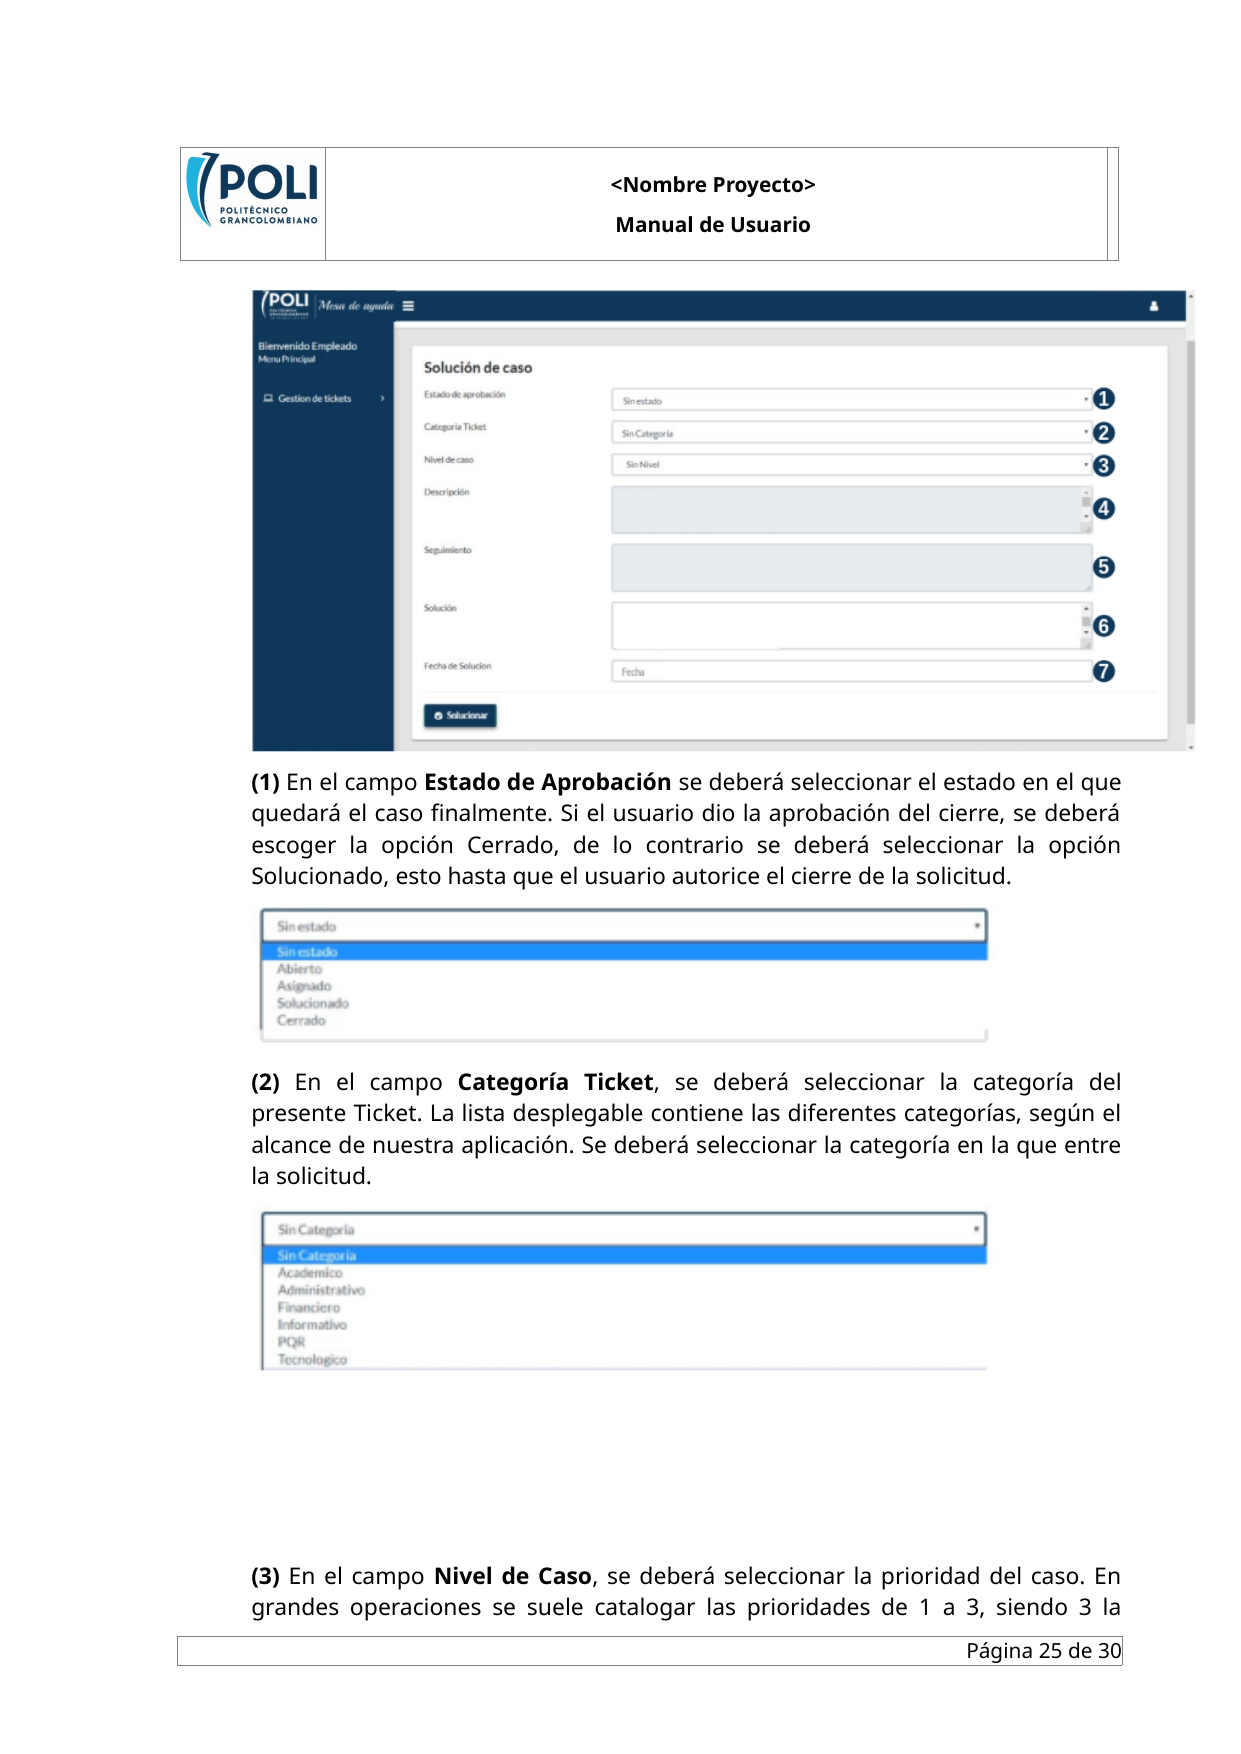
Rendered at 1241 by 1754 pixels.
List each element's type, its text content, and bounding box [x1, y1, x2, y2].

text (1) En el campo Estado de Aprobación se deberá seleccionar el estado en el que quedará el caso finalmente. Si el usuario dio la aprobación del cierre, se deberá escoger la opción Cerrado, de lo contrario se deberá seleccionar la opción Solucionado, esto hasta que el usuario autorice el cierre de la solicitud. [251, 766, 1122, 891]
text (2) En el campo Categoría Ticket, se deberá seleccionar la categoría del presente Ticket. La lista desplegable contiene las diferentes categorías, según el alcance de nuestra aplicación. Se deberá seleccionar la categoría en la que entre la solicitud. [251, 1066, 1122, 1191]
text (3) En el campo Nivel de Caso, se deberá seleccionar la prioridad del caso. En grandes operaciones se suele catalogar las prioridades de 1 a 3, siendo 3 la [251, 1560, 1122, 1622]
